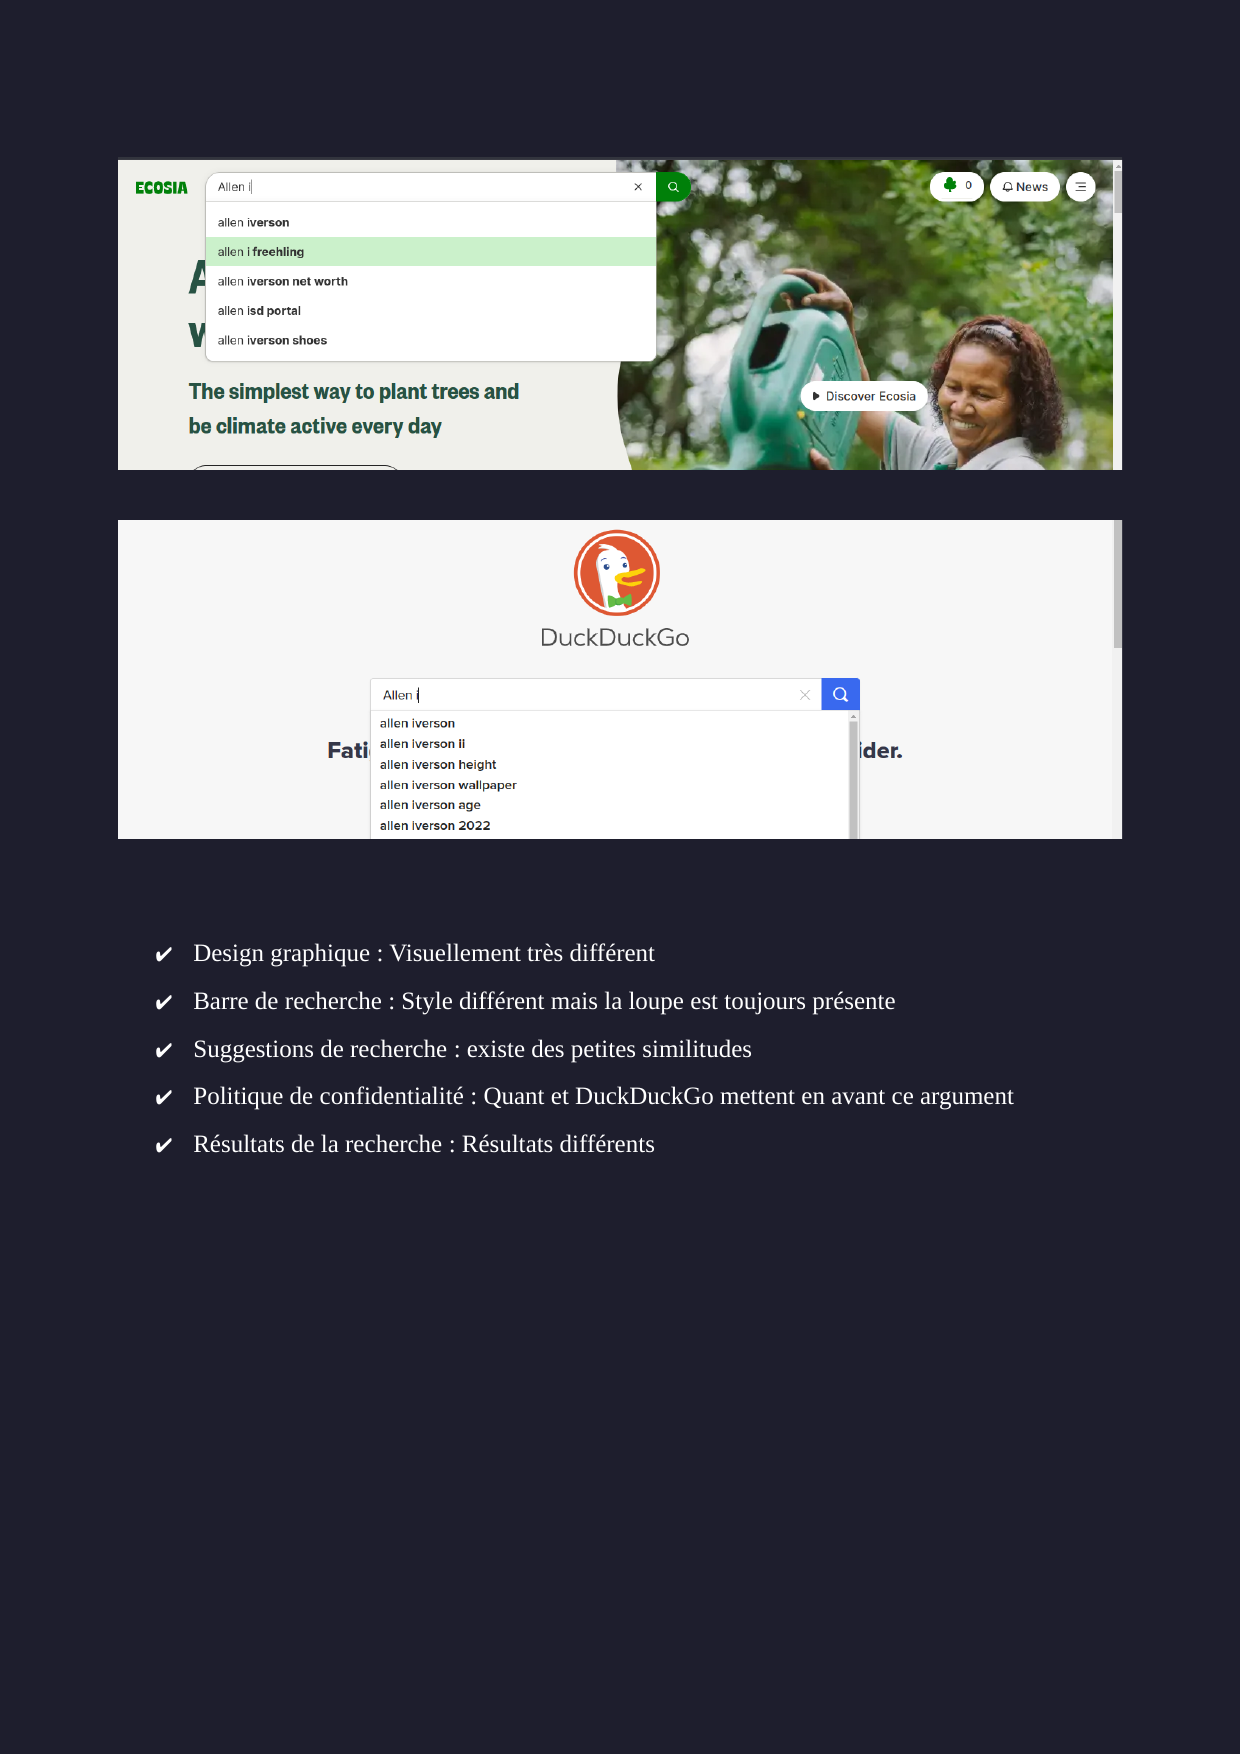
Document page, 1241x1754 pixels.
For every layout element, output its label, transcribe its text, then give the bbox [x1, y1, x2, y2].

list Résultats de la recherche : Résultats différents [156, 1129, 1122, 1158]
list Suggestions de recherche : existe des petites similitudes [156, 1034, 1122, 1062]
picture [118, 157, 1123, 470]
list Design graphique : Visuellement très différent [156, 938, 1122, 967]
picture [118, 520, 1123, 839]
list Politique de confidentialité : Quant et DuckDuckGo mettent en avant ce argument [156, 1081, 1122, 1110]
list Barre de recherche : Style différent mais la loupe est toujours présente [156, 986, 1122, 1015]
